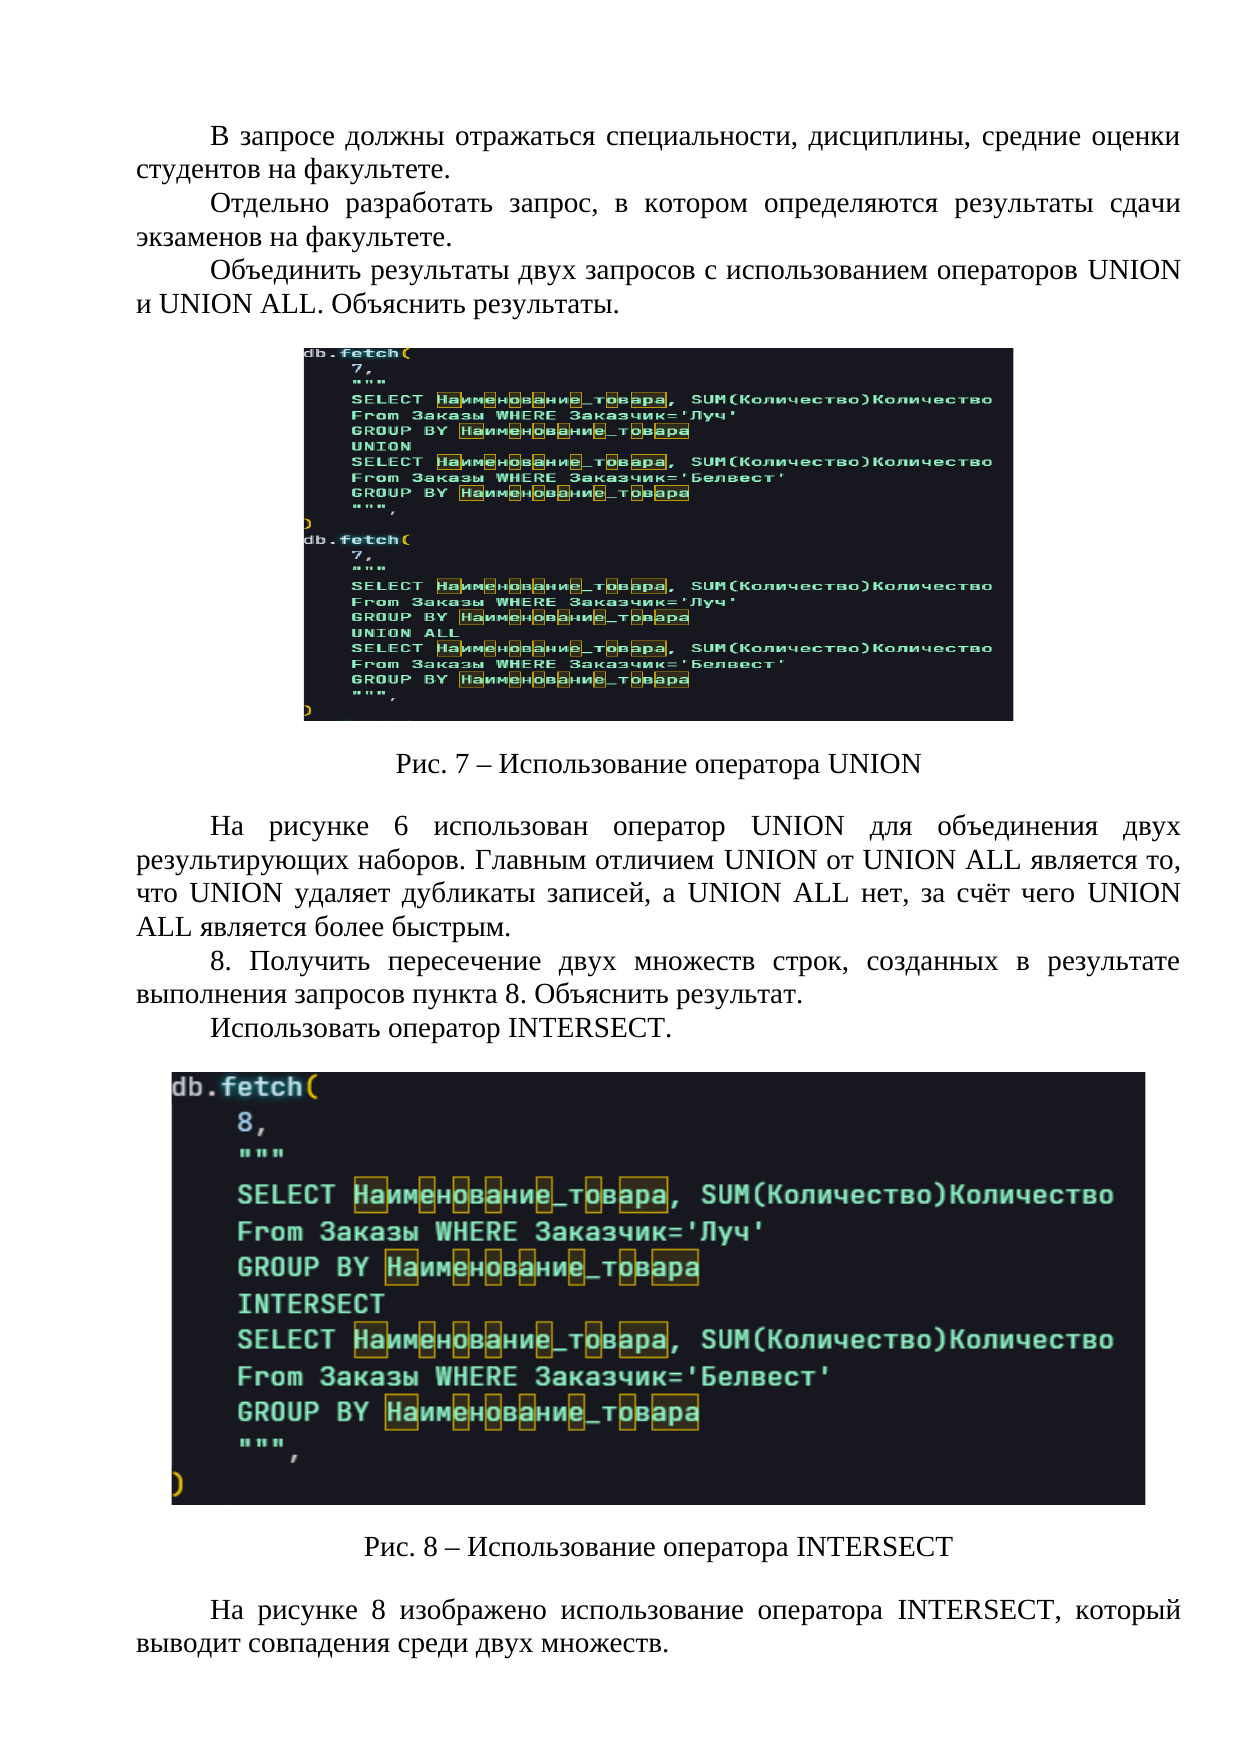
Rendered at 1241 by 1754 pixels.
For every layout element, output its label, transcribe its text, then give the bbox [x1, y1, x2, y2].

text 8. Получить пересечение двух множеств строк, созданных в результате выполнения запросов пункта 8. Объяснить результат. [136, 943, 1181, 1010]
text Объединить результаты двух запросов с использованием операторов UNION и UNION ALL. Объяснить результаты. [136, 252, 1181, 319]
text Рис. 7 – Использование оператора UNION [136, 746, 1181, 779]
picture [171, 1072, 1146, 1505]
text Рис. 8 – Использование оператора INTERSECT [136, 1529, 1181, 1563]
picture [303, 348, 1014, 721]
text Использовать оператор INTERSECT. [136, 1010, 1181, 1043]
text В запросе должны отражаться специальности, дисциплины, средние оценки студентов на факультете. [136, 118, 1181, 185]
text На рисунке 6 использован оператор UNION для объединения двух результирующих наборов. Главным отличием UNION от UNION ALL является то, что UNION удаляет дубликаты записей, а UNION ALL нет, за счёт чего UNION ALL является более быстрым. [136, 808, 1181, 943]
text Отдельно разработать запрос, в котором определяются результаты сдачи экзаменов на факультете. [136, 185, 1181, 252]
text На рисунке 8 изображено использование оператора INTERSECT, который выводит совпадения среди двух множеств. [136, 1592, 1181, 1659]
